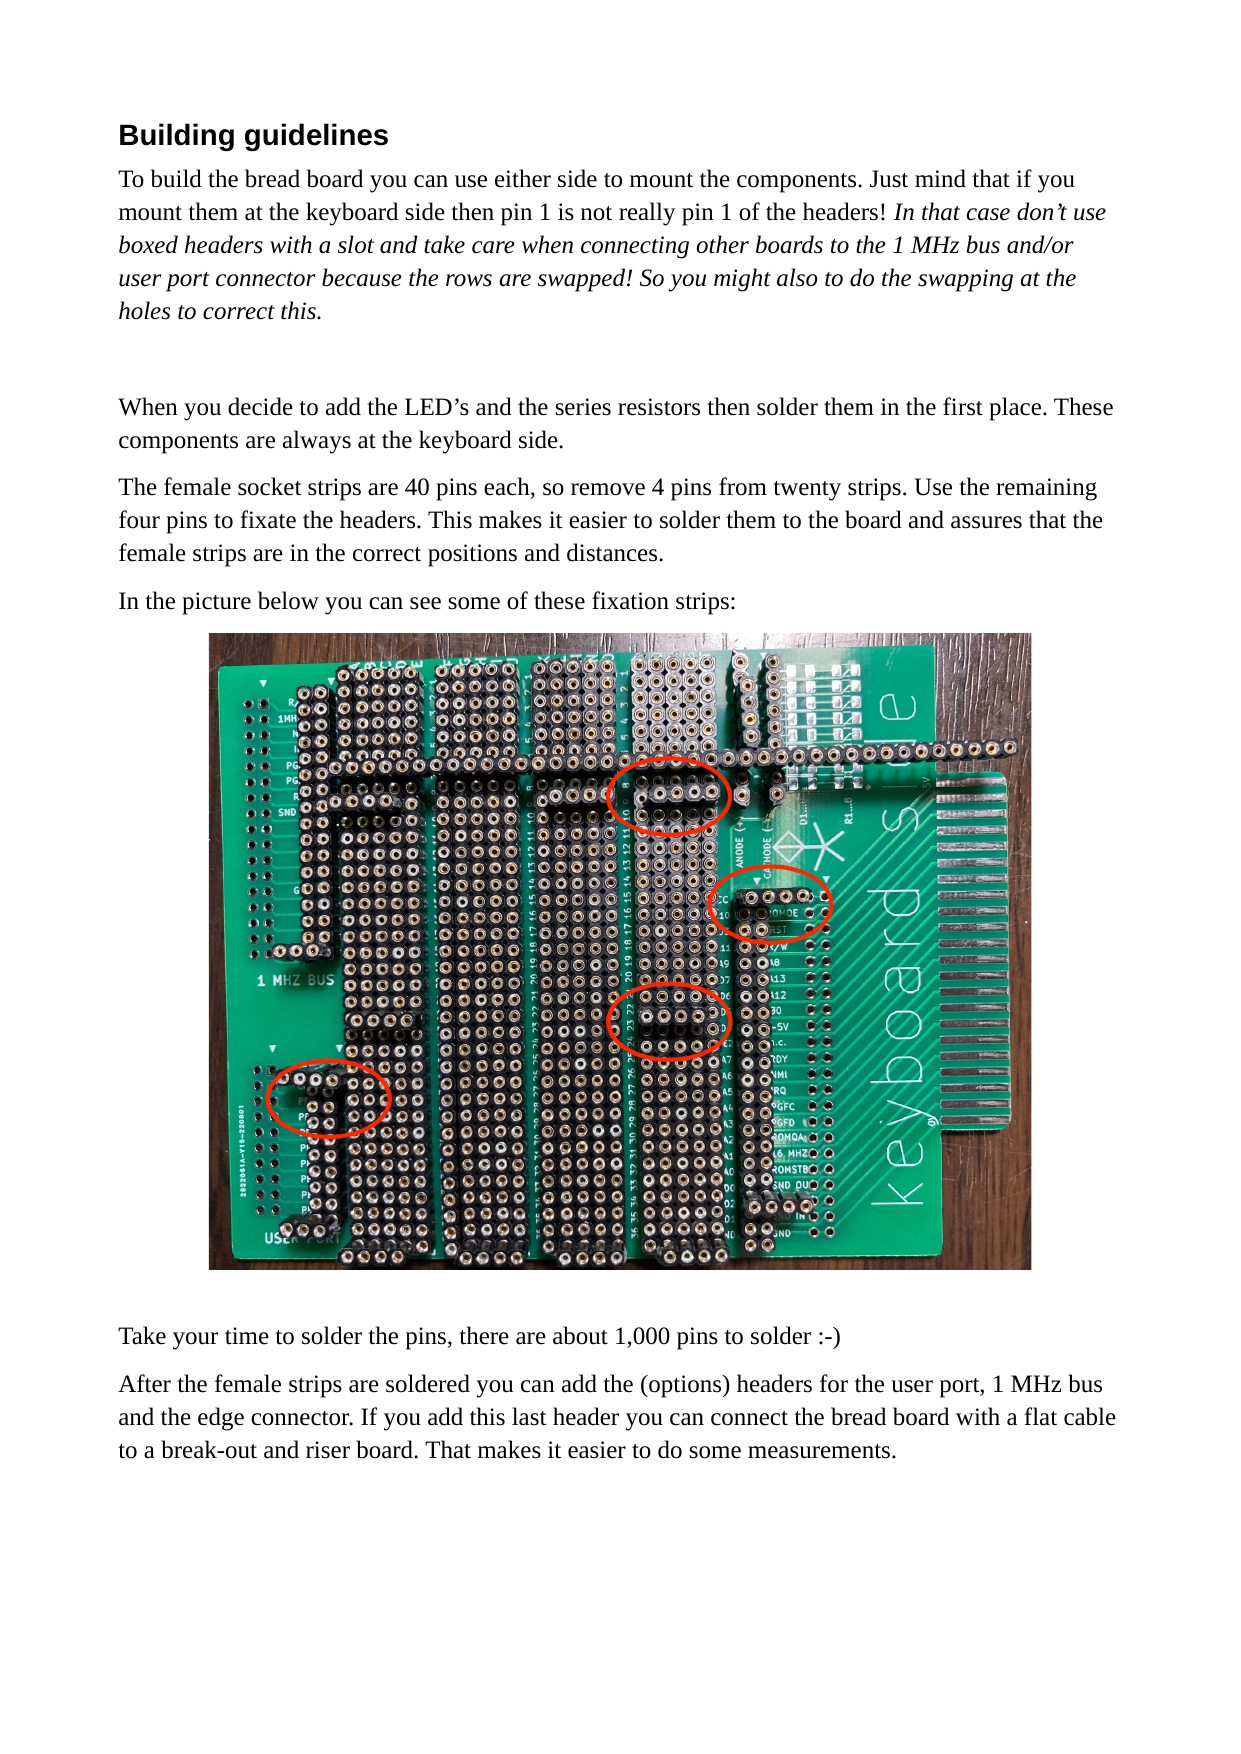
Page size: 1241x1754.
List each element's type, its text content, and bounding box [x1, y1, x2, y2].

text After the female strips are soldered you can add the (options) headers for the user port, 1 MHz bus and the edge connector. If you add this last header you can connect the bread board with a flat cable to a break-out and riser board. That makes it easier to do some measurements. [118, 1369, 1122, 1463]
text When you decide to add the LED’s and the series resistors then solder them in the first place. These components are always at the keyboard side. [118, 392, 1122, 453]
text The female socket strips are 40 pins each, so remove 4 pins from twenty strips. Use the remaining four pins to fixate the headers. This makes it easier to solder them to the board and assures that the female strips are in the correct positions and distances. [118, 472, 1122, 567]
subtitle Building guidelines [118, 118, 1122, 152]
text To build the bread board you can use either side to mount the components. Just mind that if you mount them at the keyboard side then pin 1 is not really pin 1 of the headers! In that case don’t use boxed headers with a slot and take care when connecting other boards to the 1 MHz bus and/or user port connector because the rows are swapped! So you might also to do the swapping at the holes to correct this. [118, 164, 1122, 325]
text In the picture below you can see some of these fixation strips: [118, 586, 1122, 615]
text Take your time to solder the pins, there are about 1,000 pins to solder :-) [118, 1321, 1122, 1350]
picture [208, 633, 1032, 1270]
